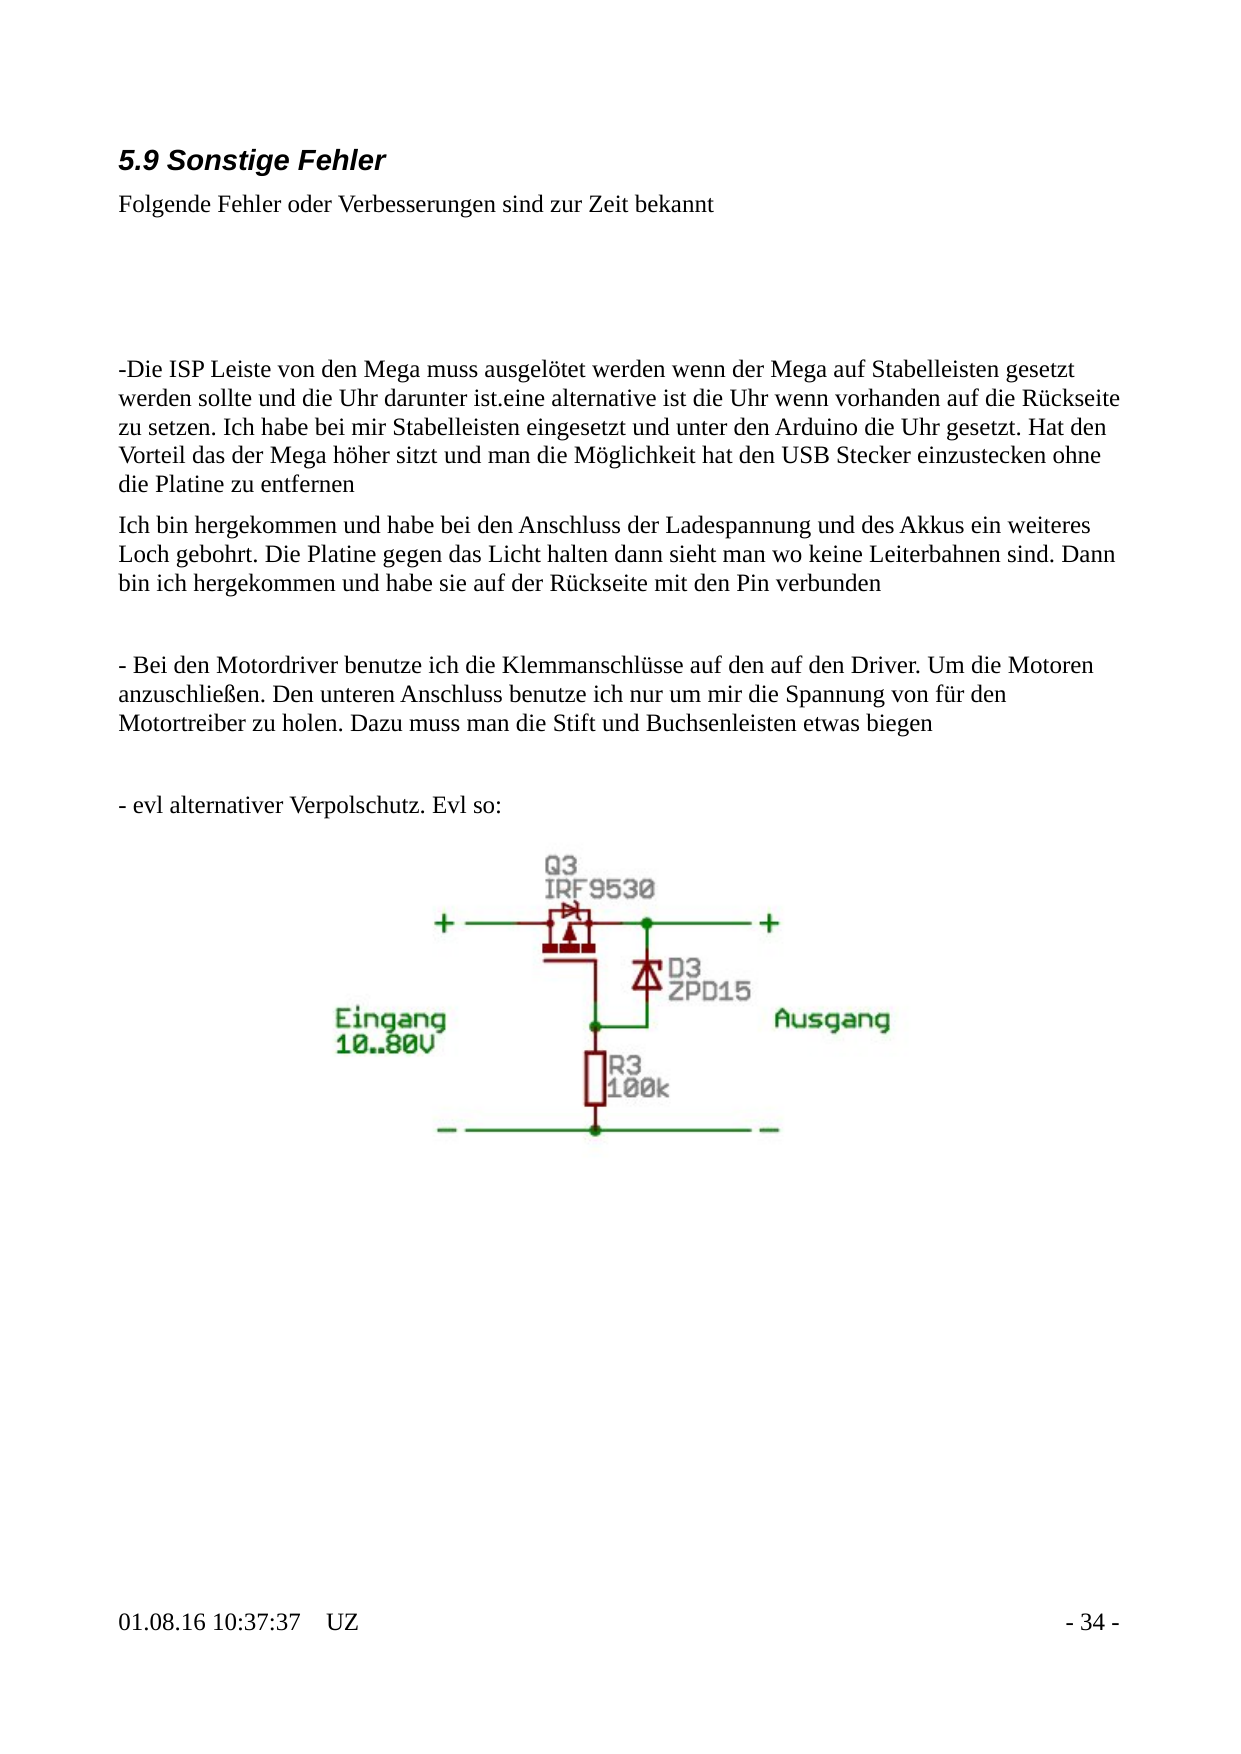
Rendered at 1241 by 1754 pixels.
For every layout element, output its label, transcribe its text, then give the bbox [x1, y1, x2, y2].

picture [308, 831, 932, 1187]
text Ich bin hergekommen und habe bei den Anschluss der Ladespannung und des Akkus ein weiteres Loch gebohrt. Die Platine gegen das Licht halten dann sieht man wo keine Leiterbahnen sind. Dann bin ich hergekommen und habe sie auf der Rückseite mit den Pin verbunden [118, 510, 1122, 597]
subtitle 5.9 Sonstige Fehler [118, 143, 1122, 177]
text - Bei den Motordriver benutze ich die Klemmanschlüsse auf den auf den Driver. Um die Motoren anzuschließen. Den unteren Anschluss benutze ich nur um mir die Spannung von für den Motortreiber zu holen. Dazu muss man die Stift und Buchsenleisten etwas biegen [118, 650, 1122, 737]
text - evl alternativer Verpolschutz. Evl so: [118, 790, 1122, 819]
text Folgende Fehler oder Verbesserungen sind zur Zeit bekannt [118, 189, 1122, 218]
text -Die ISP Leiste von den Mega muss ausgelötet werden wenn der Mega auf Stabelleisten gesetzt werden sollte und die Uhr darunter ist.eine alternative ist die Uhr wenn vorhanden auf die Rückseite zu setzen. Ich habe bei mir Stabelleisten eingesetzt und unter den Arduino die Uhr gesetzt. Hat den Vorteil das der Mega höher sitzt und man die Möglichkeit hat den USB Stecker einzustecken ohne die Platine zu entfernen [118, 354, 1122, 498]
